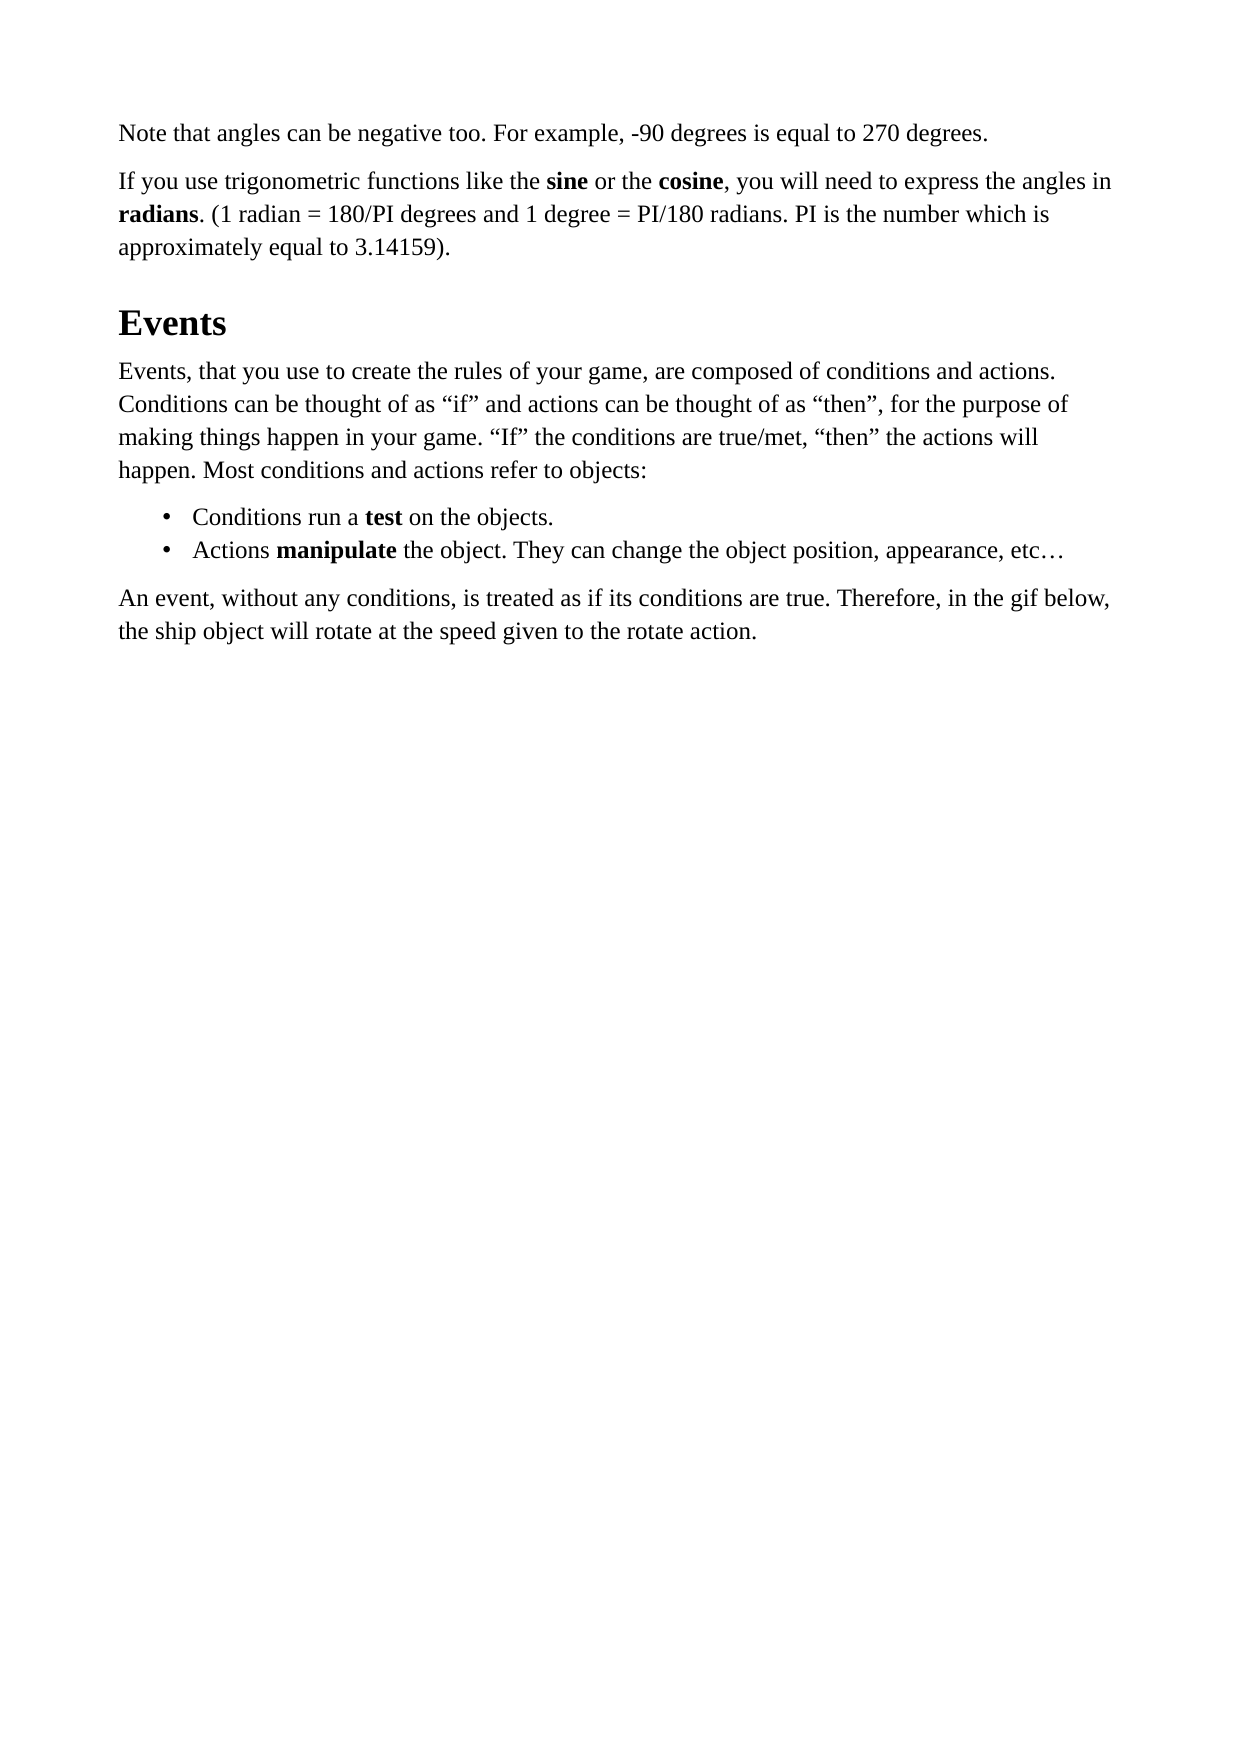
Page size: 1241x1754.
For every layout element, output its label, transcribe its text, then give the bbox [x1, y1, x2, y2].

text Note that angles can be negative too. For example, -90 degrees is equal to 270 degrees. [118, 118, 1122, 147]
text Events, that you use to create the rules of your game, are composed of conditions and actions. Conditions can be thought of as “if” and actions can be thought of as “then”, for the purpose of making things happen in your game. “If” the conditions are true/met, “then” the actions will happen. Most conditions and actions refer to objects: [118, 356, 1122, 484]
subtitle Events [118, 300, 1122, 343]
text An event, without any conditions, is treated as if its conditions are true. Therefore, in the gif below, the ship object will rotate at the speed given to the rotate action. [118, 583, 1122, 645]
list Conditions run a test on the objects. [162, 502, 1122, 531]
list Actions manipulate the object. They can change the object position, appearance, etc… [162, 536, 1122, 564]
text If you use trigonometric functions like the sine or the cosine, you will need to express the angles in radians. (1 radian = 180/PI degrees and 1 degree = PI/180 radians. PI is the number which is approximately equal to 3.14159). [118, 166, 1122, 261]
